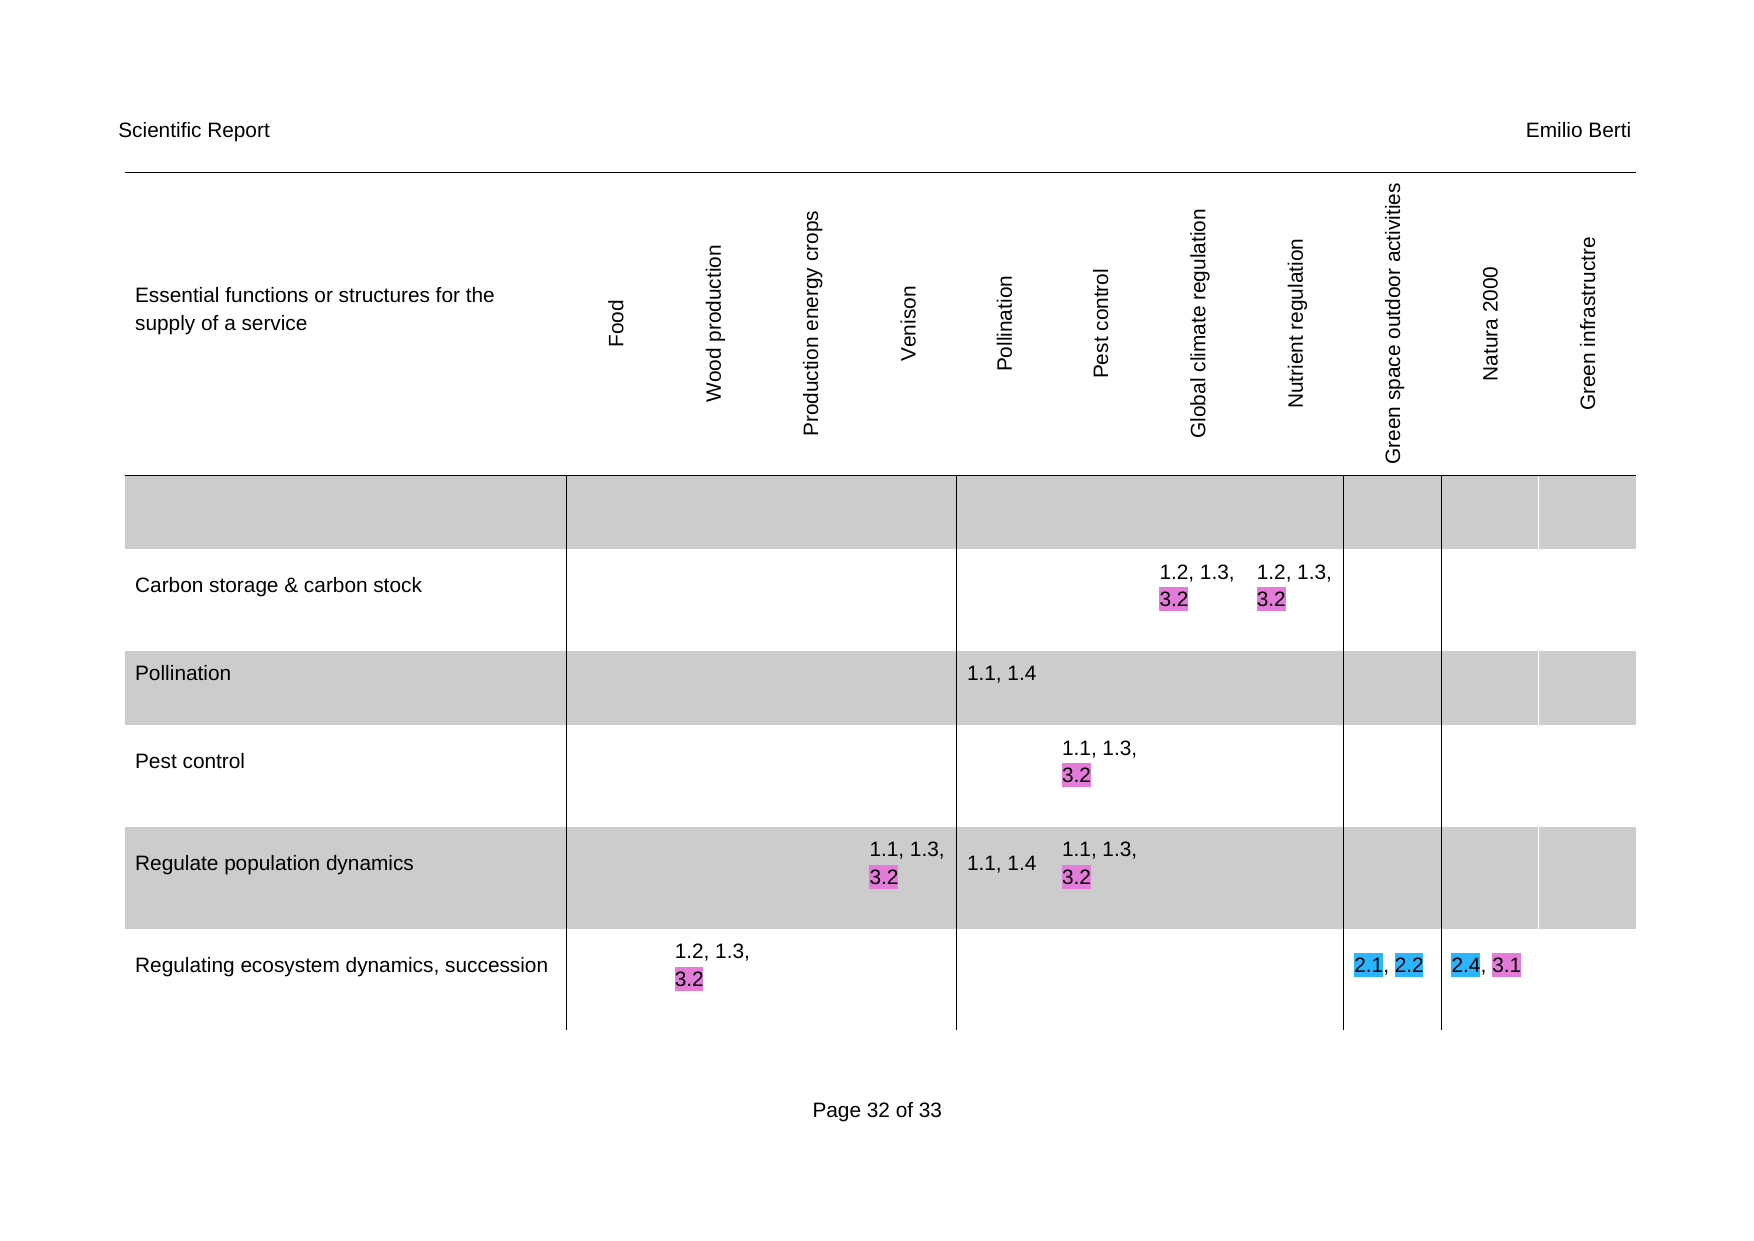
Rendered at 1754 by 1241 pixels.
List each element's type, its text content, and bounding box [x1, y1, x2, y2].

table_cell [1149, 929, 1246, 1030]
table_cell [859, 549, 956, 651]
table_header Food [567, 173, 664, 475]
table_cell [859, 725, 956, 827]
table_header Nutrient regulation [1246, 173, 1344, 475]
table_header Pollination [956, 173, 1051, 475]
table_cell [1246, 651, 1343, 725]
table_cell [567, 725, 664, 827]
table_cell [664, 725, 762, 827]
table_cell [1149, 827, 1246, 929]
table_cell [1246, 929, 1343, 1030]
table_cell [1344, 827, 1441, 929]
table_cell [762, 725, 859, 827]
table_cell [1539, 476, 1636, 549]
table_cell [1442, 651, 1538, 725]
table_cell Regulate population dynamics [125, 827, 566, 929]
table_cell [1539, 827, 1636, 929]
table_cell [762, 651, 859, 725]
table_cell [1442, 476, 1538, 549]
table_cell [567, 549, 664, 651]
table_cell [1149, 725, 1246, 827]
table_cell 2.1, 2.2 [1344, 929, 1441, 1030]
table_cell [1539, 929, 1636, 1030]
table_cell Regulating ecosystem dynamics, succession [125, 929, 566, 1030]
table_cell [1344, 549, 1441, 651]
table_header Global climate regulation [1149, 173, 1246, 475]
table_cell [859, 651, 956, 725]
table_cell [1442, 725, 1538, 827]
table_cell [1246, 725, 1343, 827]
table_header Wood production [664, 173, 762, 475]
table_cell [762, 929, 859, 1030]
table_header Essential functions or structures for the supply of a service [125, 173, 567, 475]
table_cell [664, 549, 762, 651]
table_header Pest control [1051, 173, 1149, 475]
table_cell 2.4, 3.1 [1442, 929, 1538, 1030]
table_header Green space outdoor activities [1344, 173, 1441, 475]
table_cell [957, 476, 1051, 549]
table_cell [859, 476, 956, 549]
table_cell 1.1, 1.3, 3.2 [1051, 725, 1149, 827]
table_cell 1.1, 1.3, 3.2 [1051, 827, 1149, 929]
table_cell [1539, 549, 1636, 651]
table_cell 1.2, 1.3, 3.2 [1149, 549, 1246, 651]
table_cell [957, 549, 1051, 651]
table_cell Carbon storage & carbon stock [125, 549, 566, 651]
table_cell 1.2, 1.3, 3.2 [1246, 549, 1343, 651]
table_cell Pollination [125, 651, 566, 725]
table_cell [762, 827, 859, 929]
table_cell [762, 476, 859, 549]
table_cell 1.1, 1.4 [957, 651, 1051, 725]
table_cell [957, 929, 1051, 1030]
table_cell [567, 651, 664, 725]
table_cell [1344, 651, 1441, 725]
table_header Production energy crops [762, 173, 859, 475]
table_header Venison [859, 173, 956, 475]
table_cell 1.2, 1.3, 3.2 [664, 929, 762, 1030]
table_cell [1246, 476, 1343, 549]
table_cell [1051, 651, 1149, 725]
table_cell 1.1, 1.3, 3.2 [859, 827, 956, 929]
table_cell [957, 725, 1051, 827]
table_cell 1.1, 1.4 [957, 827, 1051, 929]
table_cell [664, 651, 762, 725]
table_cell [567, 476, 664, 549]
table_header Green infrastructre [1539, 173, 1636, 475]
table_cell [1149, 476, 1246, 549]
table_cell [1539, 651, 1636, 725]
table_cell [567, 929, 664, 1030]
table_cell [567, 827, 664, 929]
table_cell Pest control [125, 725, 566, 827]
table_cell [1246, 827, 1343, 929]
table_cell [1149, 651, 1246, 725]
table_cell [664, 476, 762, 549]
table_cell [1344, 725, 1441, 827]
table_cell [1442, 827, 1538, 929]
table_cell [1051, 476, 1149, 549]
table_cell [1051, 929, 1149, 1030]
table_cell [1344, 476, 1441, 549]
table_cell [1442, 549, 1538, 651]
table_cell [1539, 725, 1636, 827]
table_header Natura 2000 [1441, 173, 1538, 475]
table_cell [664, 827, 762, 929]
table_cell [1051, 549, 1149, 651]
table_cell [125, 476, 566, 549]
table_cell [762, 549, 859, 651]
table_cell [859, 929, 956, 1030]
